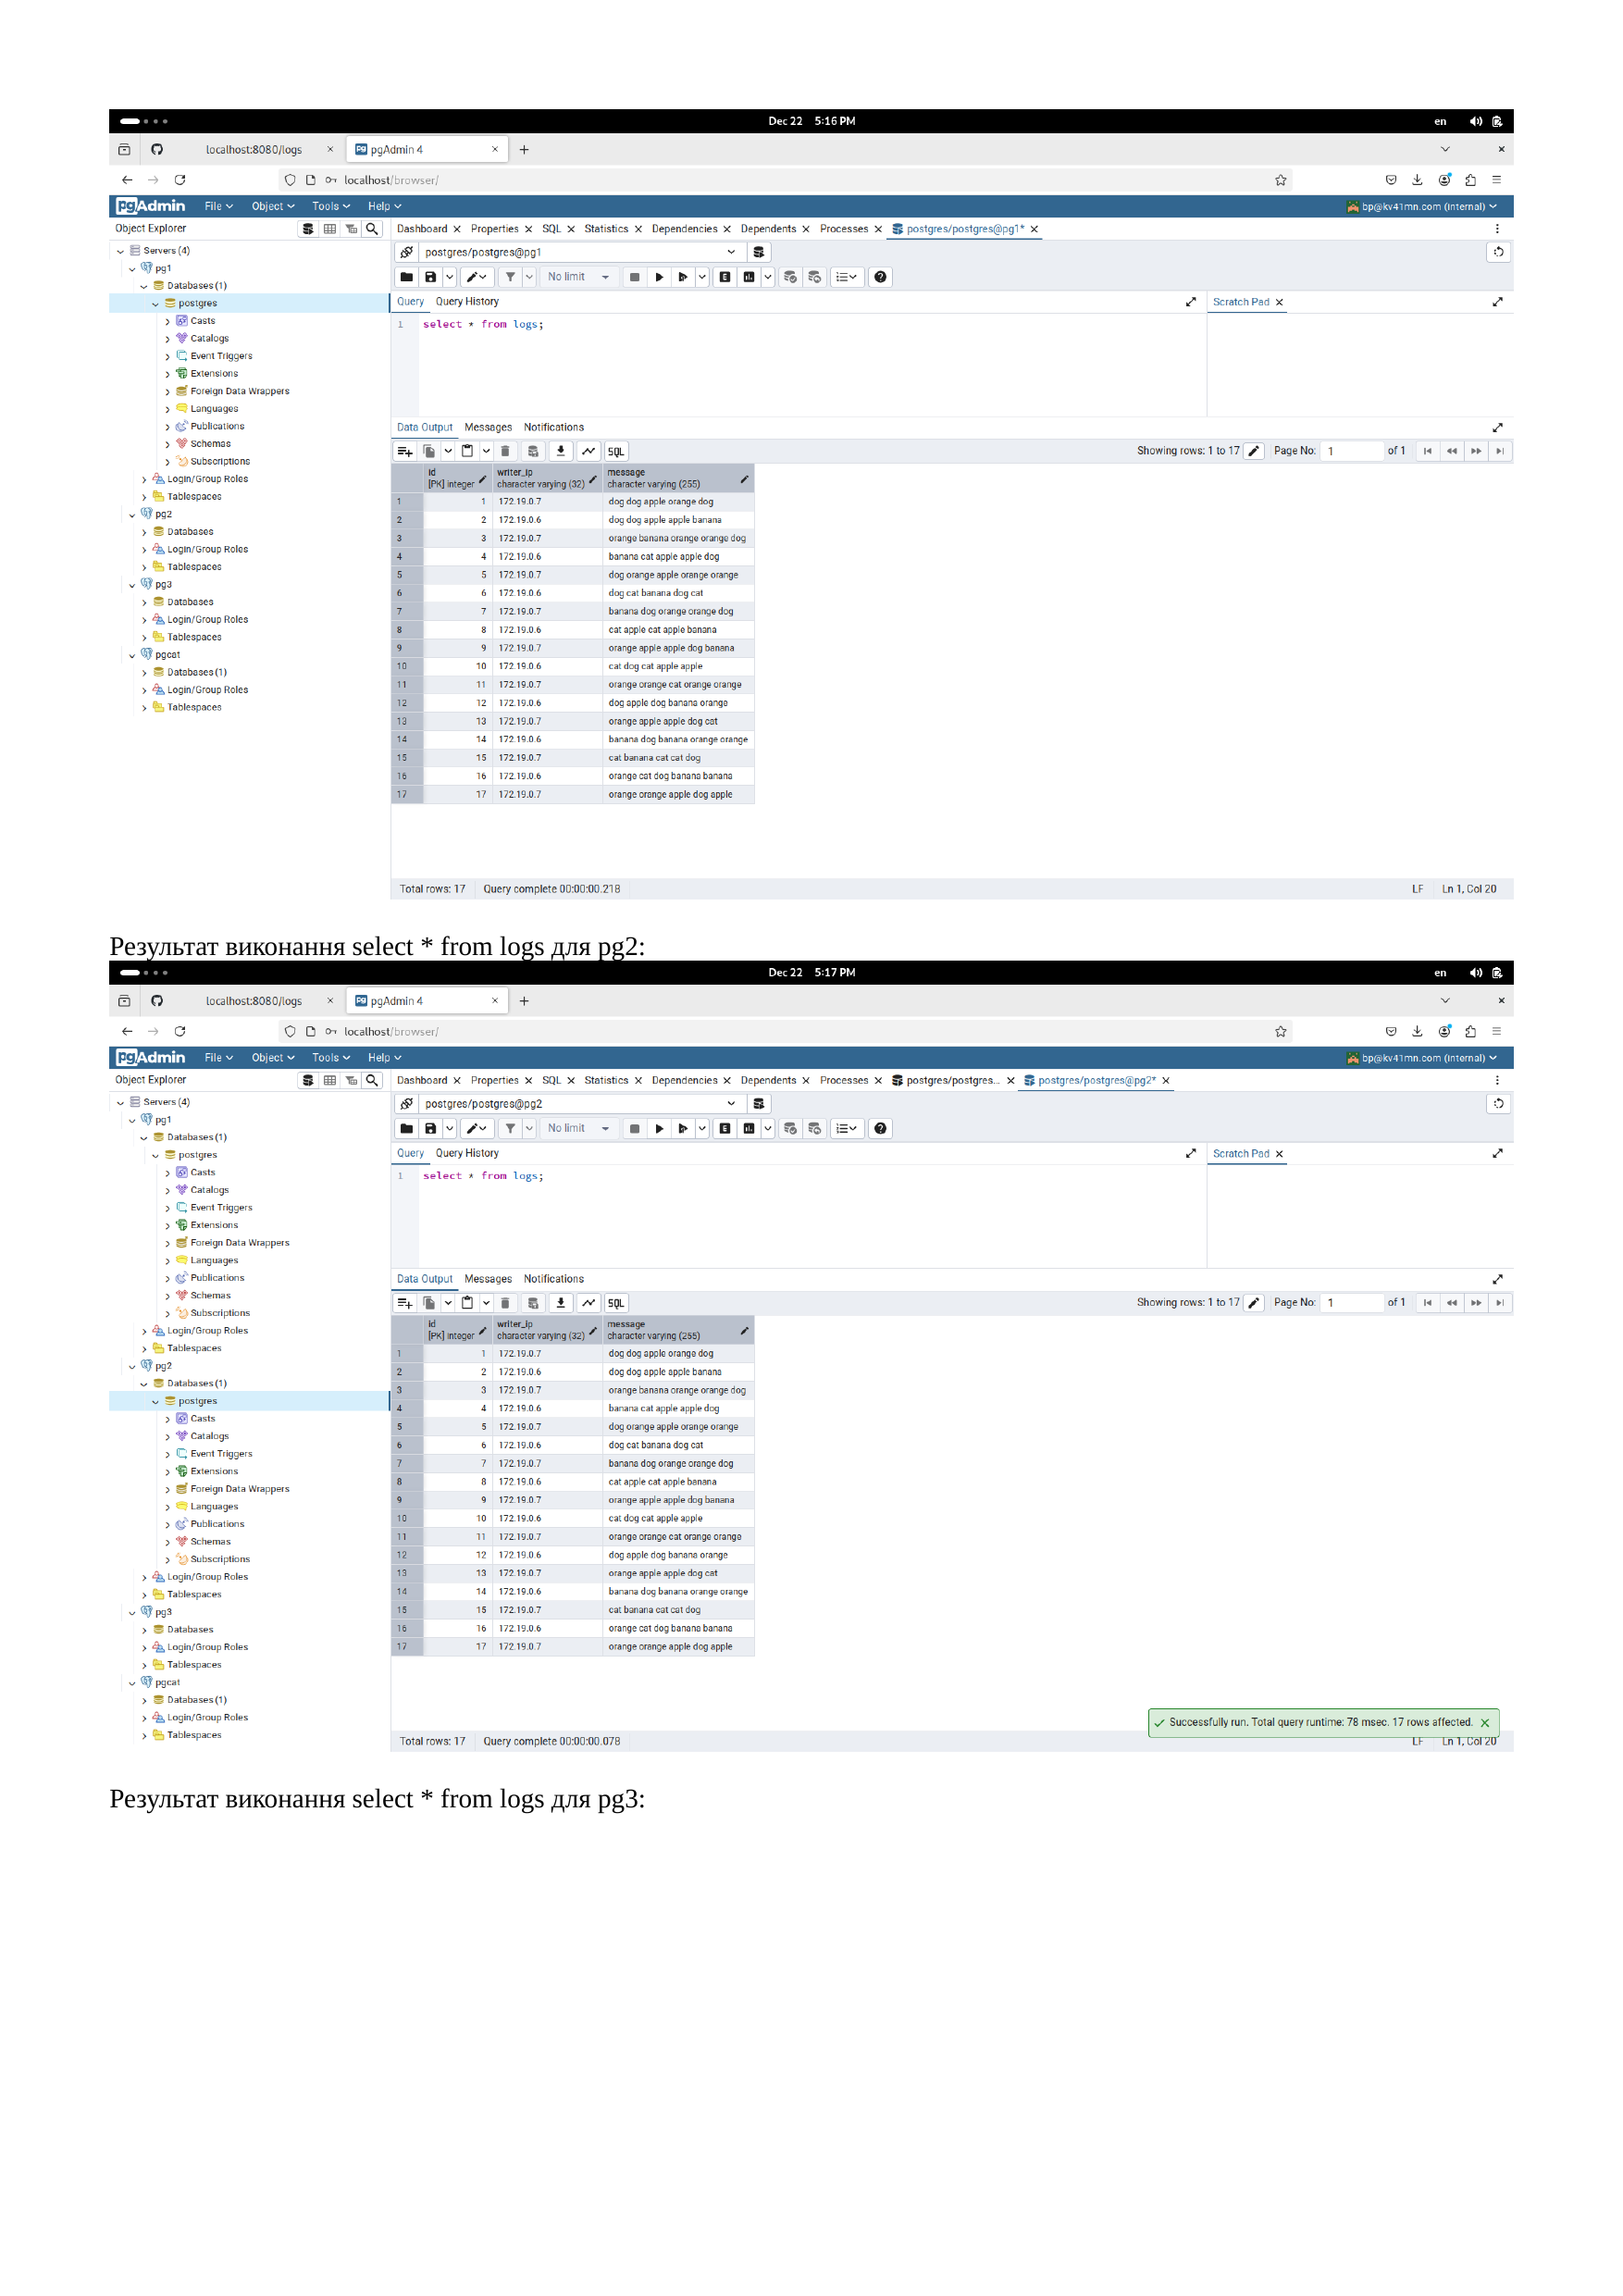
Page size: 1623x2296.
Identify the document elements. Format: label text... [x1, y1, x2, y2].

text Результат виконання select * from logs для pg2: [109, 900, 1514, 961]
picture [109, 961, 1514, 1752]
text Результат виконання select * from logs для pg3: [109, 1752, 1514, 1813]
picture [109, 109, 1514, 900]
